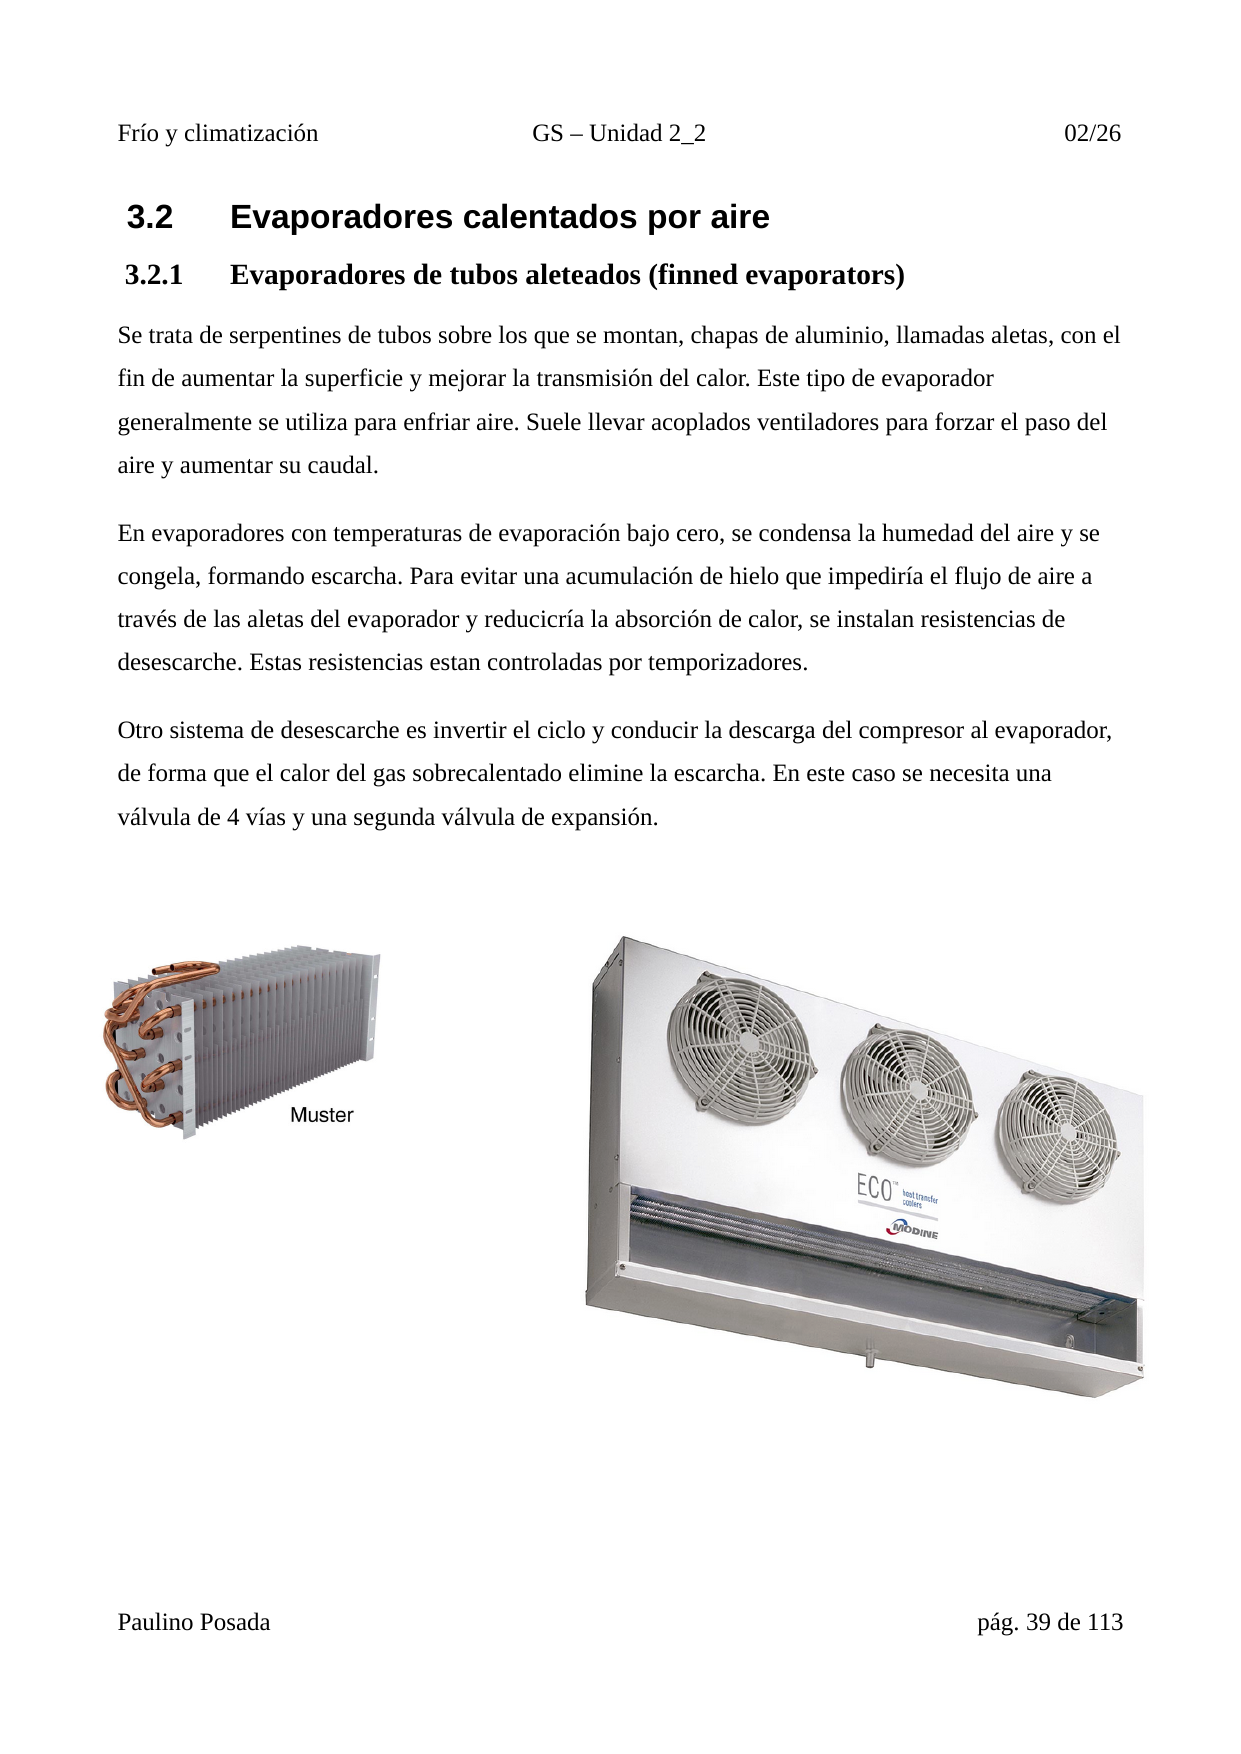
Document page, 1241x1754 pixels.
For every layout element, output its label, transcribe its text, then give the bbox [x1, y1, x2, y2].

subtitle Evaporadores de tubos aleteados (finned evaporators) [117, 257, 1123, 290]
text Otro sistema de desescarche es invertir el ciclo y conducir la descarga del compresor al evaporador, de forma que el calor del gas sobrecalentado elimine la escarcha. En este caso se necesita una válvula de 4 vías y una segunda válvula de expansión. [117, 715, 1123, 830]
picture [93, 893, 389, 1189]
picture [563, 924, 1155, 1440]
text Se trata de serpentines de tubos sobre los que se montan, chapas de aluminio, llamadas aletas, con el fin de aumentar la superficie y mejorar la transmisión del calor. Este tipo de evaporador generalmente se utiliza para enfriar aire. Suele llevar acoplados ventiladores para forzar el paso del aire y aumentar su caudal. [117, 320, 1123, 478]
subtitle Evaporadores calentados por aire [117, 197, 1123, 236]
text En evaporadores con temperaturas de evaporación bajo cero, se condensa la humedad del aire y se congela, formando escarcha. Para evitar una acumulación de hielo que impediría el flujo de aire a través de las aletas del evaporador y reducicría la absorción de calor, se instalan resistencias de desescarche. Estas resistencias estan controladas por temporizadores. [117, 518, 1123, 676]
